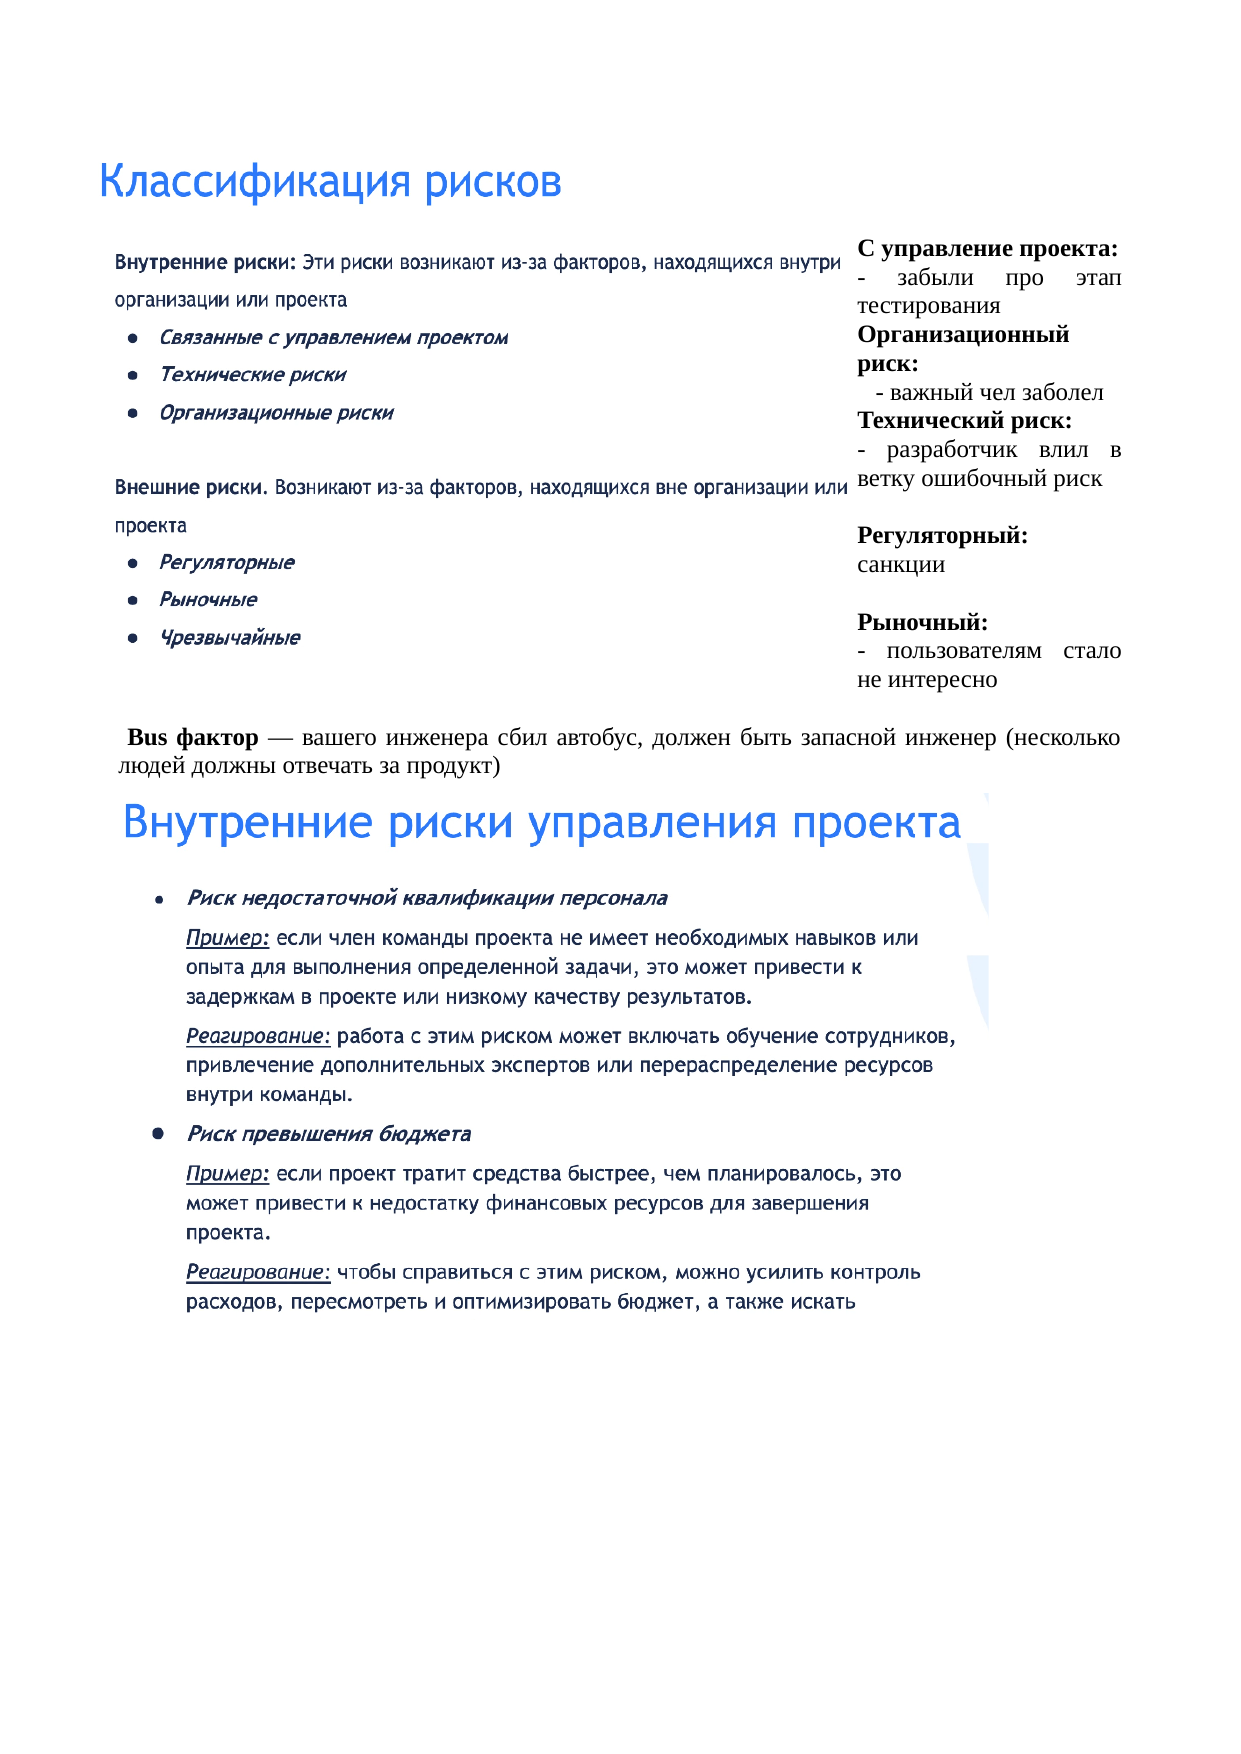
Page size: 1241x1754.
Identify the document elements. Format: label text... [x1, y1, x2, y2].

text санкции [858, 549, 1122, 578]
text - пользователям стало не интересно [118, 636, 1122, 693]
text - разработчик влил в ветку ошибочный риск [858, 434, 1122, 492]
text Bus фактор — вашего инженера сбил автобус, должен быть запасной инженер (несколько людей должны отвечать за продукт) [118, 722, 1122, 779]
text - забыли про этап тестирования [858, 262, 1122, 319]
picture [86, 793, 989, 1320]
text Регуляторный: [858, 521, 1122, 549]
text - важный чел заболел [858, 377, 1122, 406]
picture [65, 155, 858, 670]
text Технический риск: [858, 406, 1122, 434]
text Организационный риск: [858, 319, 1122, 377]
text Рыночный: [858, 607, 1122, 636]
text С управление проекта: [858, 233, 1122, 262]
